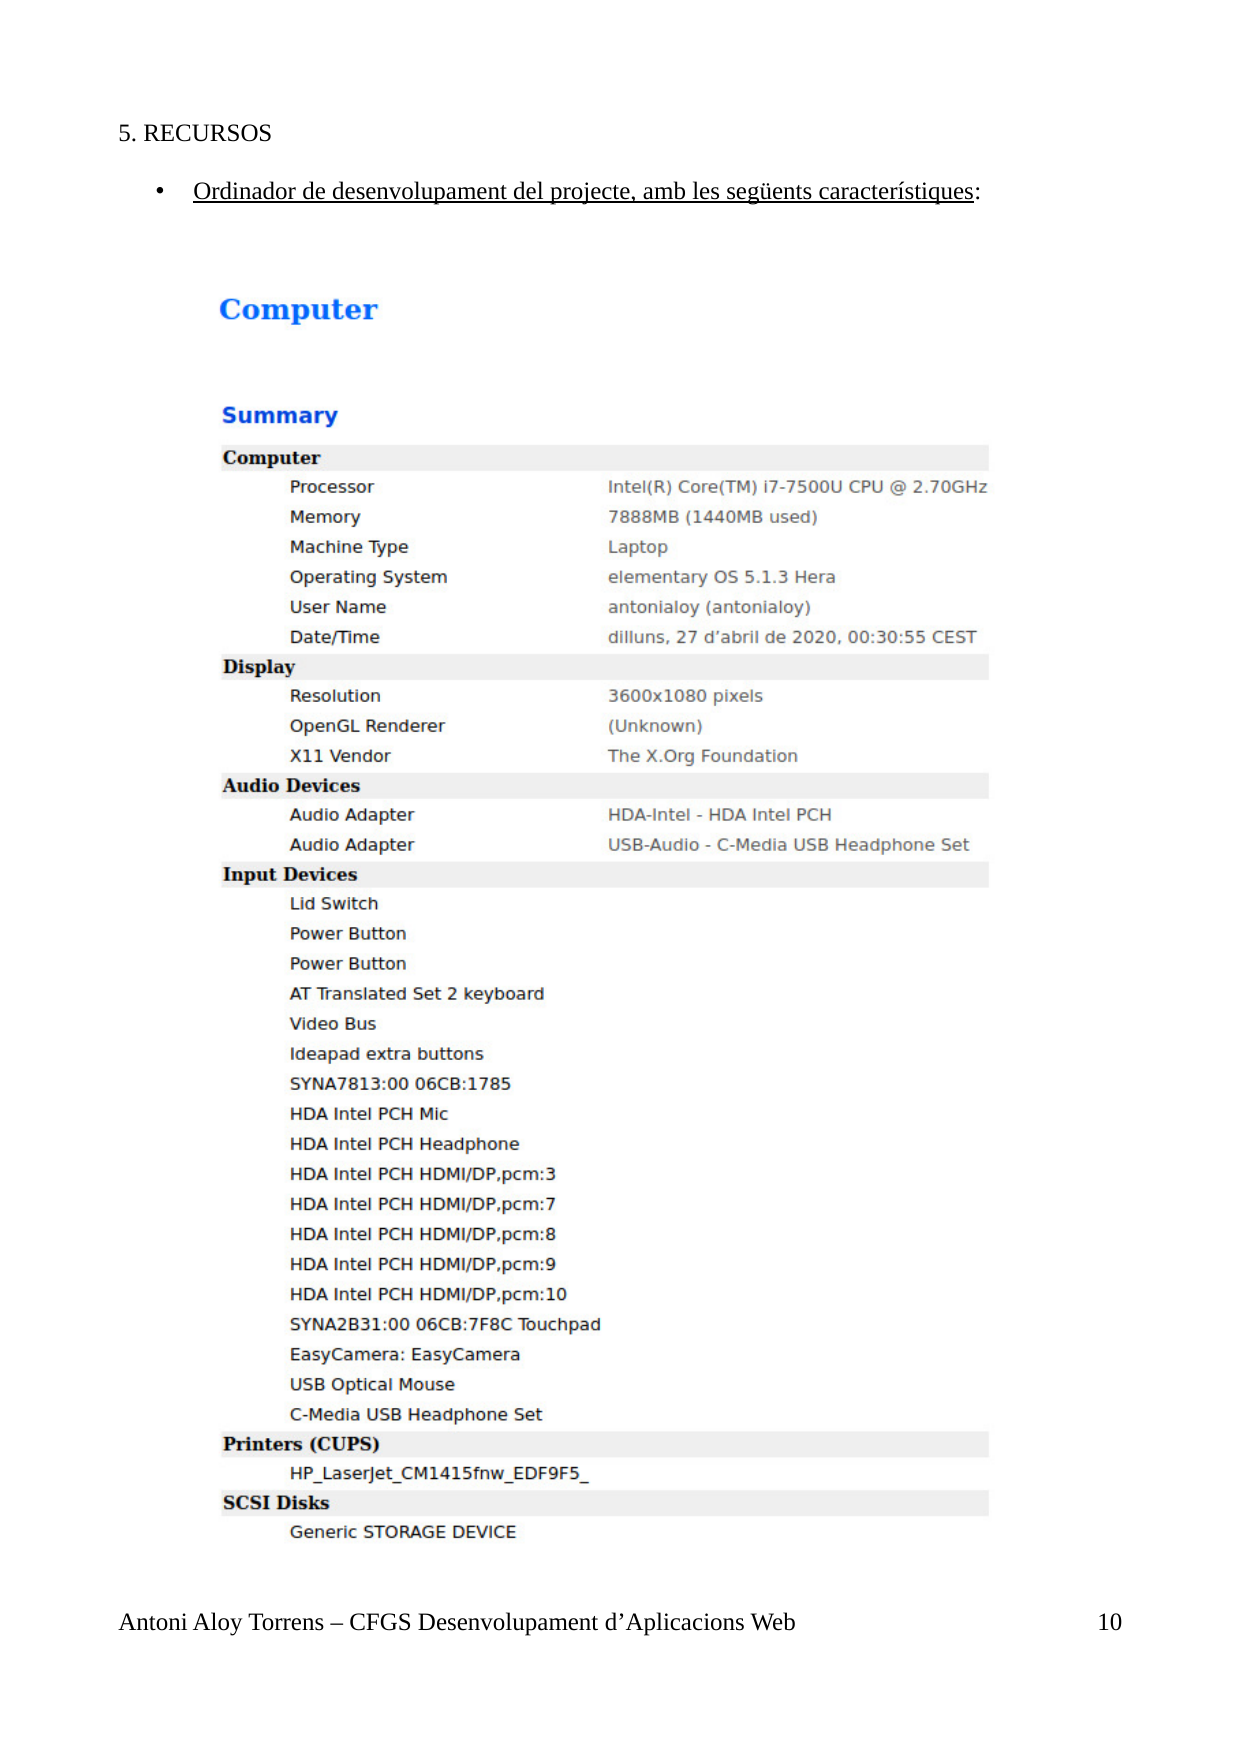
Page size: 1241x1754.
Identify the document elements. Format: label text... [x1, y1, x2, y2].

list Ordinador de desenvolupament del projecte, amb les següents característiques: [156, 176, 1122, 205]
